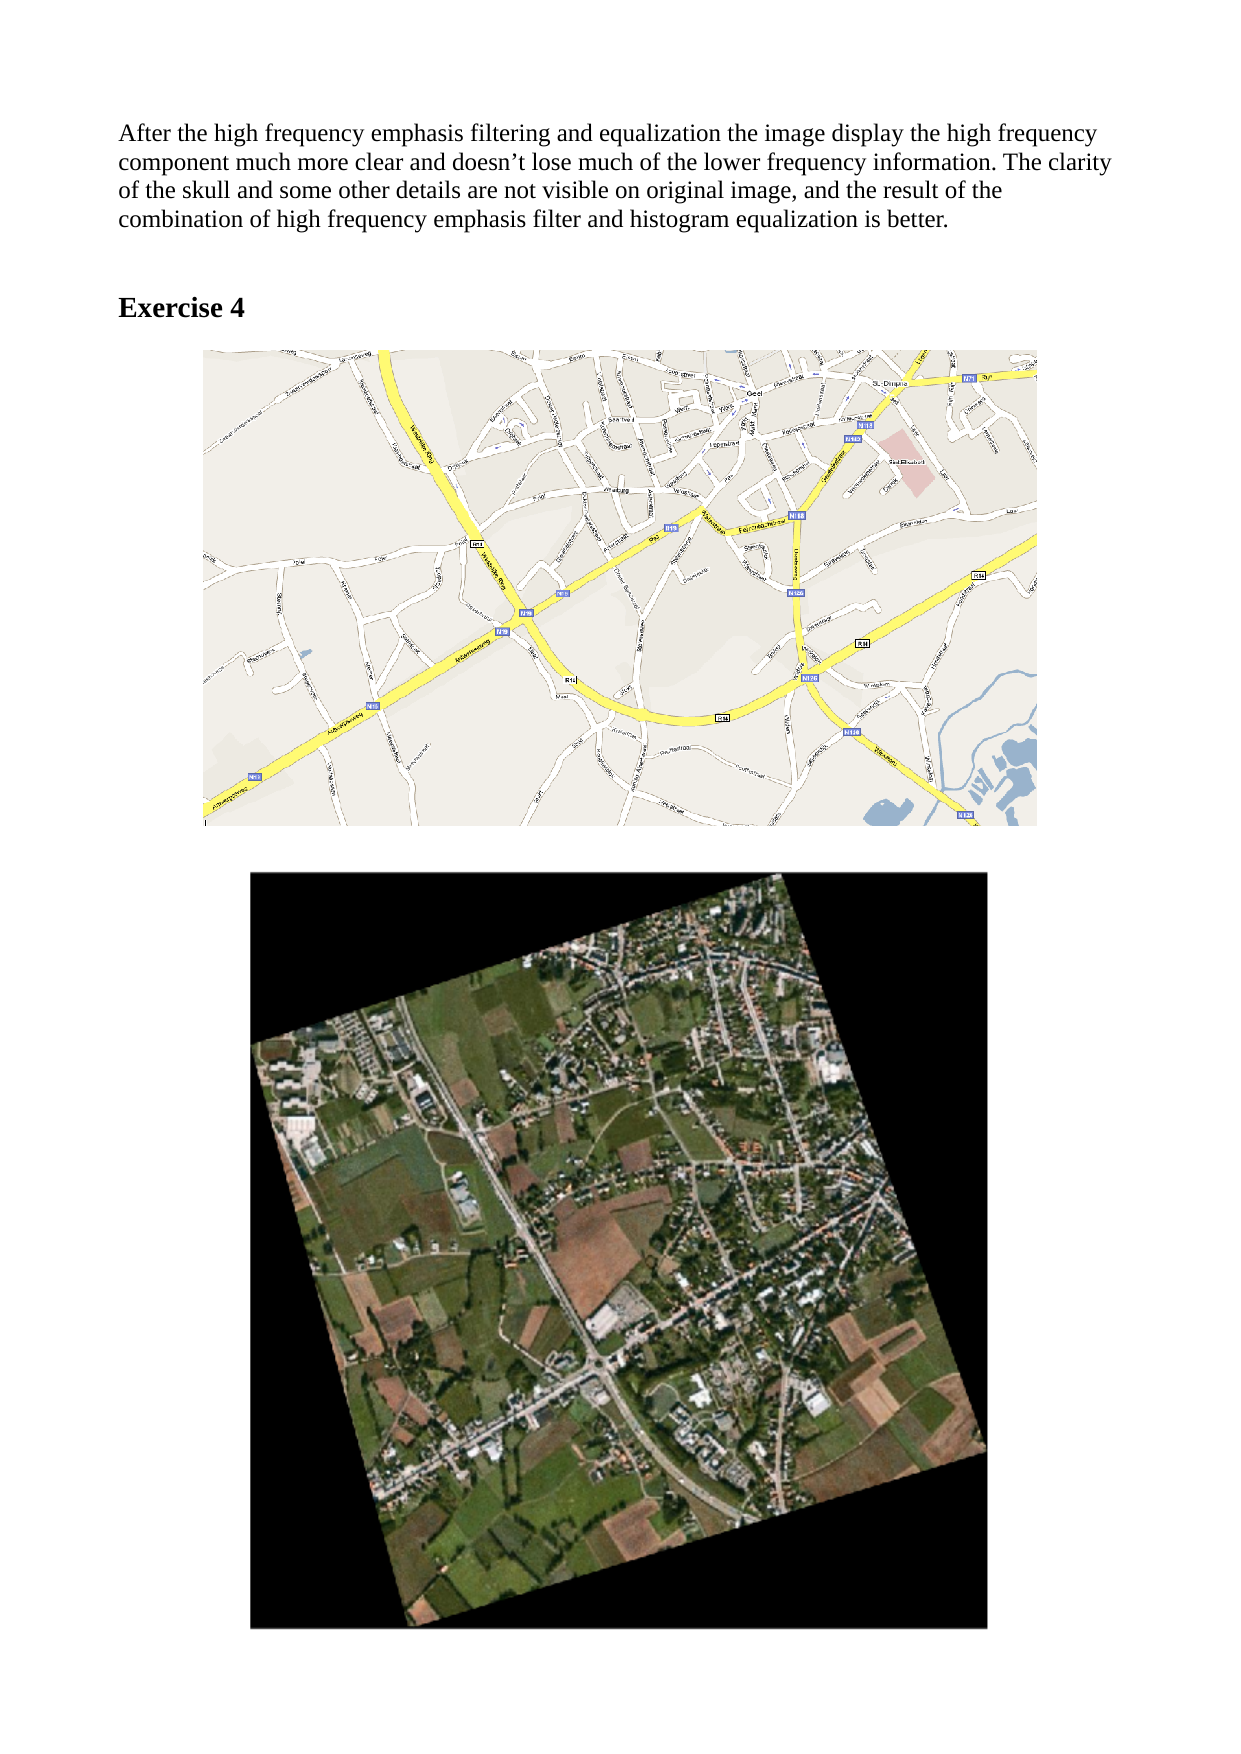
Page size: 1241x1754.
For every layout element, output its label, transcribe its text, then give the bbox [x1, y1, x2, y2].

text Exercise 4 [118, 291, 1122, 324]
picture [118, 324, 1123, 1720]
text After the high frequency emphasis filtering and equalization the image display the high frequency component much more clear and doesn’t lose much of the lower frequency information. The clarity of the skull and some other details are not visible on original image, and the result of the combination of high frequency emphasis filter and histogram equalization is better. [118, 118, 1122, 233]
